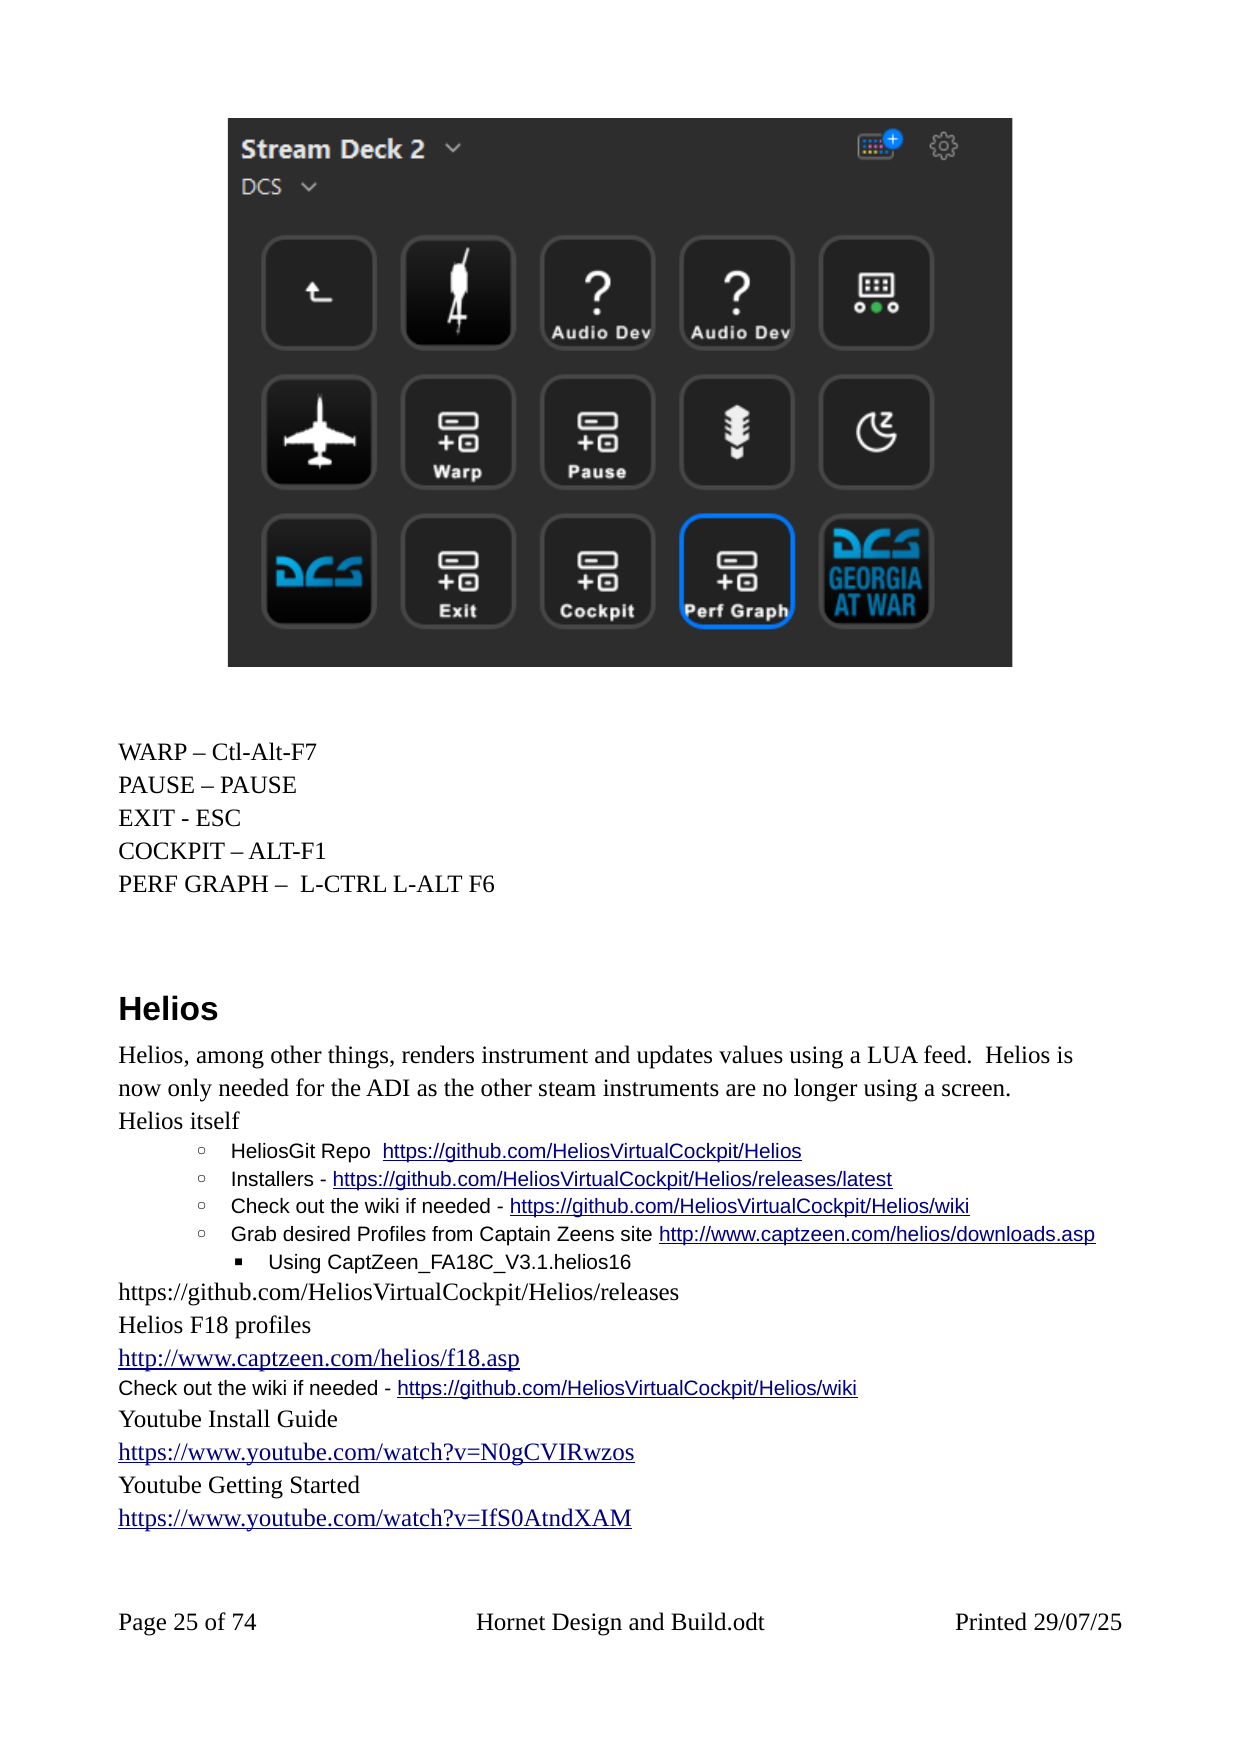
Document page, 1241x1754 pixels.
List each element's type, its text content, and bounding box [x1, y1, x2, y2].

picture [227, 118, 1013, 667]
text Helios F18 profiles [118, 1310, 1122, 1339]
list HeliosGit Repo https://github.com/HeliosVirtualCockpit/Helios [193, 1139, 1122, 1163]
text Youtube Install Guide [118, 1404, 1122, 1432]
text Check out the wiki if needed - https://github.com/HeliosVirtualCockpit/Helios/wiki [118, 1376, 1122, 1400]
text Helios itself [118, 1106, 1122, 1135]
list Grab desired Profiles from Captain Zeens site http://www.captzeen.com/helios/downloads.asp [193, 1222, 1122, 1246]
list Check out the wiki if needed - https://github.com/HeliosVirtualCockpit/Helios/wiki [193, 1194, 1122, 1218]
list Using CaptZeen_FA18C_V3.1.helios16 [231, 1249, 1122, 1274]
text Helios, among other things, renders instrument and updates values using a LUA feed. Helios is now only needed for the ADI as the other steam instruments are no longer using a screen. [118, 1040, 1122, 1102]
text https://www.youtube.com/watch?v=IfS0AtndXAM [118, 1503, 1122, 1532]
text EXIT - ESC [118, 803, 1122, 832]
subtitle Helios [118, 989, 1122, 1028]
text PAUSE – PAUSE [118, 770, 1122, 799]
text https://www.youtube.com/watch?v=N0gCVIRwzos [118, 1437, 1122, 1466]
text https://github.com/HeliosVirtualCockpit/Helios/releases [118, 1277, 1122, 1306]
text PERF GRAPH – L-CTRL L-ALT F6 [118, 869, 1122, 898]
text COCKPIT – ALT-F1 [118, 836, 1122, 865]
text http://www.captzeen.com/helios/f18.asp [118, 1343, 1122, 1372]
list Installers - https://github.com/HeliosVirtualCockpit/Helios/releases/latest [193, 1167, 1122, 1191]
text Youtube Getting Started [118, 1470, 1122, 1498]
text WARP – Ctl-Alt-F7 [118, 737, 1122, 766]
